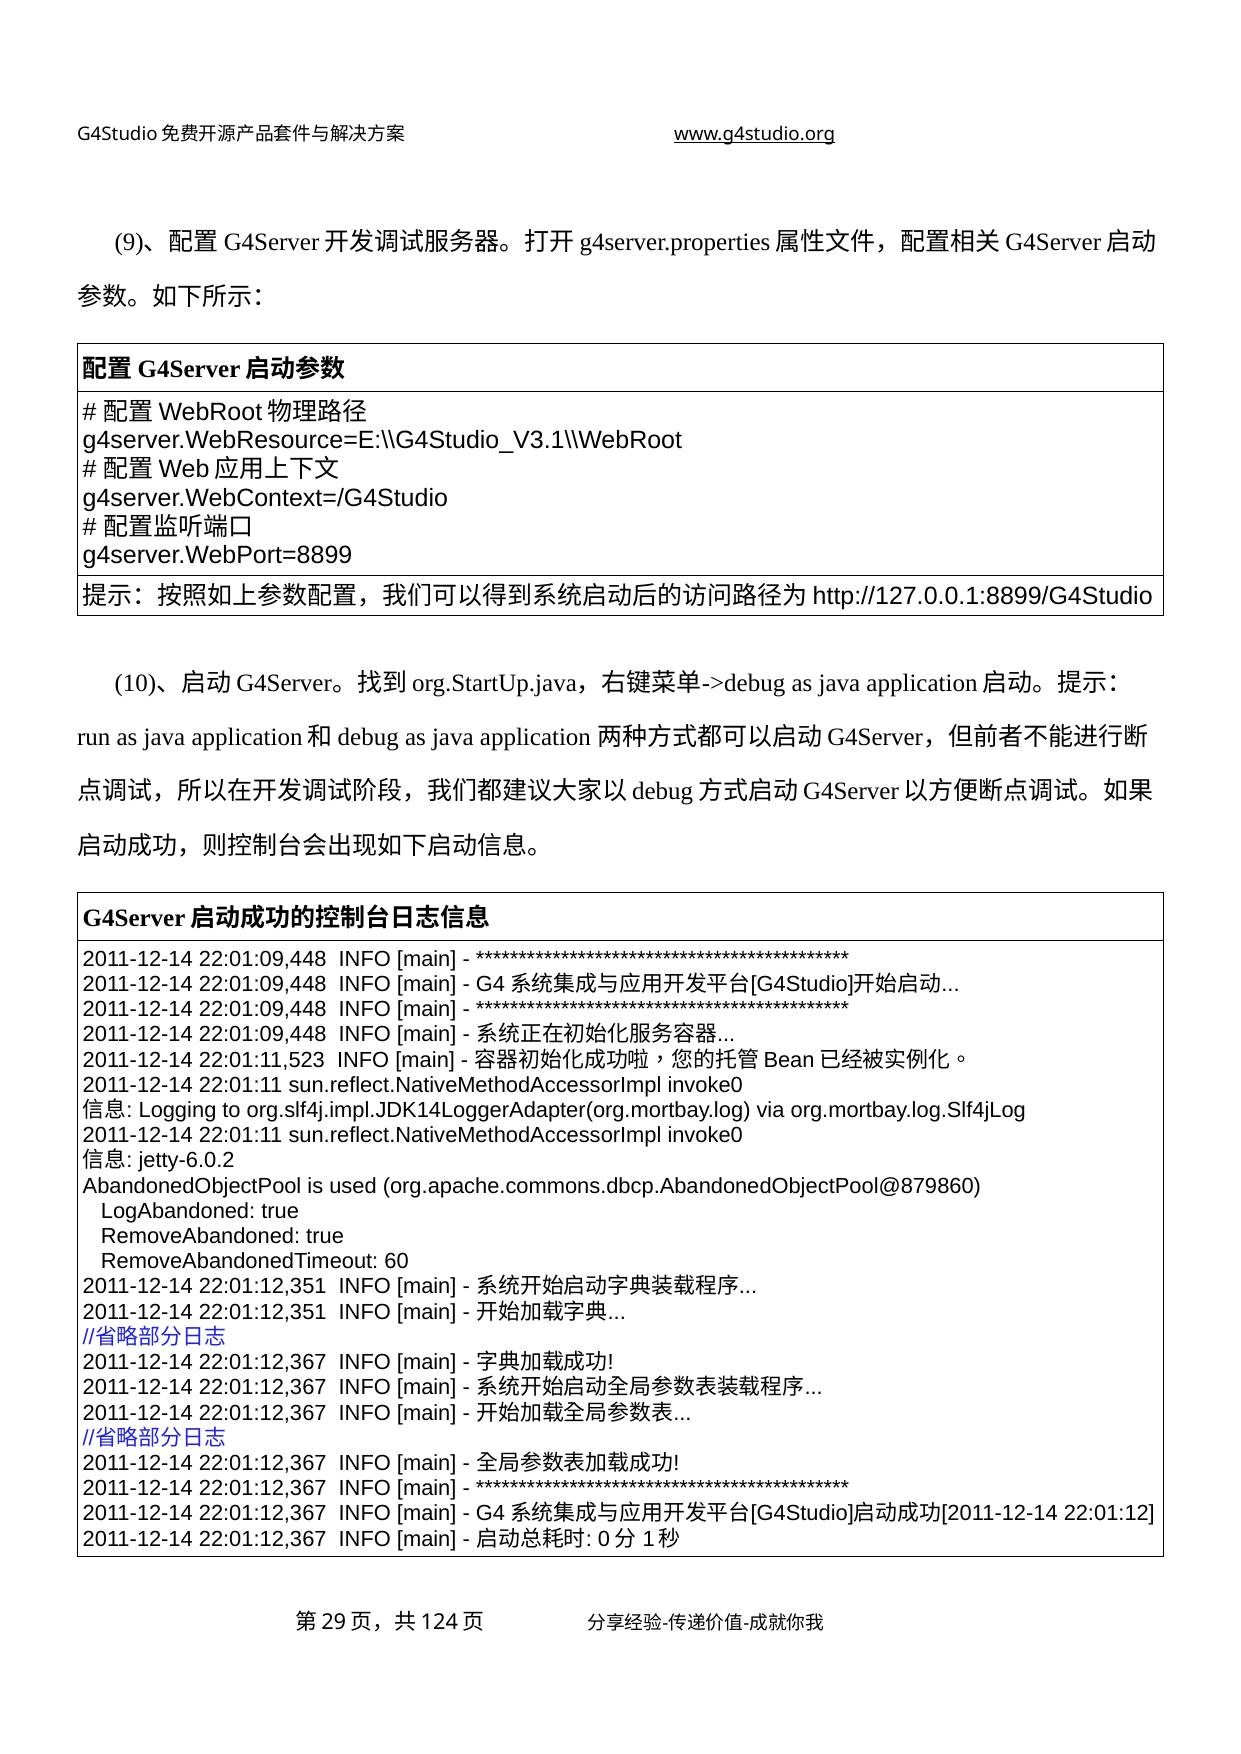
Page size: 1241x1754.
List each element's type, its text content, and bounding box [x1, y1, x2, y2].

table_cell 2011-12-14 22:01:09,448 INFO [main] - ******************************************** 2011-12-14 22:01:09,448 INFO [main] - G4系统集成与应用开发平台[G4Studio]开始启动... 2011-12-14 22:01:09,448 INFO [main] - ******************************************** 2011-12-14 22:01:09,448 INFO [main] - 系统正在初始化服务容器... 2011-12-14 22:01:11,523 INFO [main] - 容器初始化成功啦，您的托管Bean已经被实例化。 2011-12-14 22:01:11 sun.reflect.NativeMethodAccessorImpl invoke0 信息: Logging to org.slf4j.impl.JDK14LoggerAdapter(org.mortbay.log) via org.mortbay.log.Slf4jLog 2011-12-14 22:01:11 sun.reflect.NativeMethodAccessorImpl invoke0 信息: jetty-6.0.2 AbandonedObjectPool is used (org.apache.commons.dbcp.AbandonedObjectPool@879860) LogAbandoned: true RemoveAbandoned: true RemoveAbandonedTimeout: 60 2011-12-14 22:01:12,351 INFO [main] - 系统开始启动字典装载程序... 2011-12-14 22:01:12,351 INFO [main] - 开始加载字典... //省略部分日志 2011-12-14 22:01:12,367 INFO [main] - 字典加载成功! 2011-12-14 22:01:12,367 INFO [main] - 系统开始启动全局参数表装载程序... 2011-12-14 22:01:12,367 INFO [main] - 开始加载全局参数表... //省略部分日志 2011-12-14 22:01:12,367 INFO [main] - 全局参数表加载成功! 2011-12-14 22:01:12,367 INFO [main] - ******************************************** 2011-12-14 22:01:12,367 INFO [main] - G4系统集成与应用开发平台[G4Studio]启动成功[2011-12-14 22:01:12] 2011-12-14 22:01:12,367 INFO [main] - 启动总耗时: 0分 1秒 [78, 941, 1163, 1556]
table_cell 提示：按照如上参数配置，我们可以得到系统启动后的访问路径为http://127.0.0.1:8899/G4Studio [78, 576, 1163, 615]
text (9)、配置G4Server开发调试服务器。打开g4server.properties属性文件，配置相关G4Server启动参数。如下所示： [77, 175, 1163, 312]
text (10)、启动G4Server。找到org.StartUp.java，右键菜单->debug as java application启动。提示：run as java application和debug as java application 两种方式都可以启动G4Server，但前者不能进行断点调试，所以在开发调试阶段，我们都建议大家以debug方式启动G4Server以方便断点调试。如果启动成功，则控制台会出现如下启动信息。 [77, 616, 1163, 861]
table_header G4Server启动成功的控制台日志信息 [78, 893, 1163, 940]
table_cell # 配置WebRoot物理路径 g4server.WebResource=E:\\G4Studio_V3.1\\WebRoot # 配置Web应用上下文 g4server.WebContext=/G4Studio # 配置监听端口 g4server.WebPort=8899 [78, 392, 1163, 575]
table_header 配置G4Server启动参数 [78, 344, 1163, 391]
